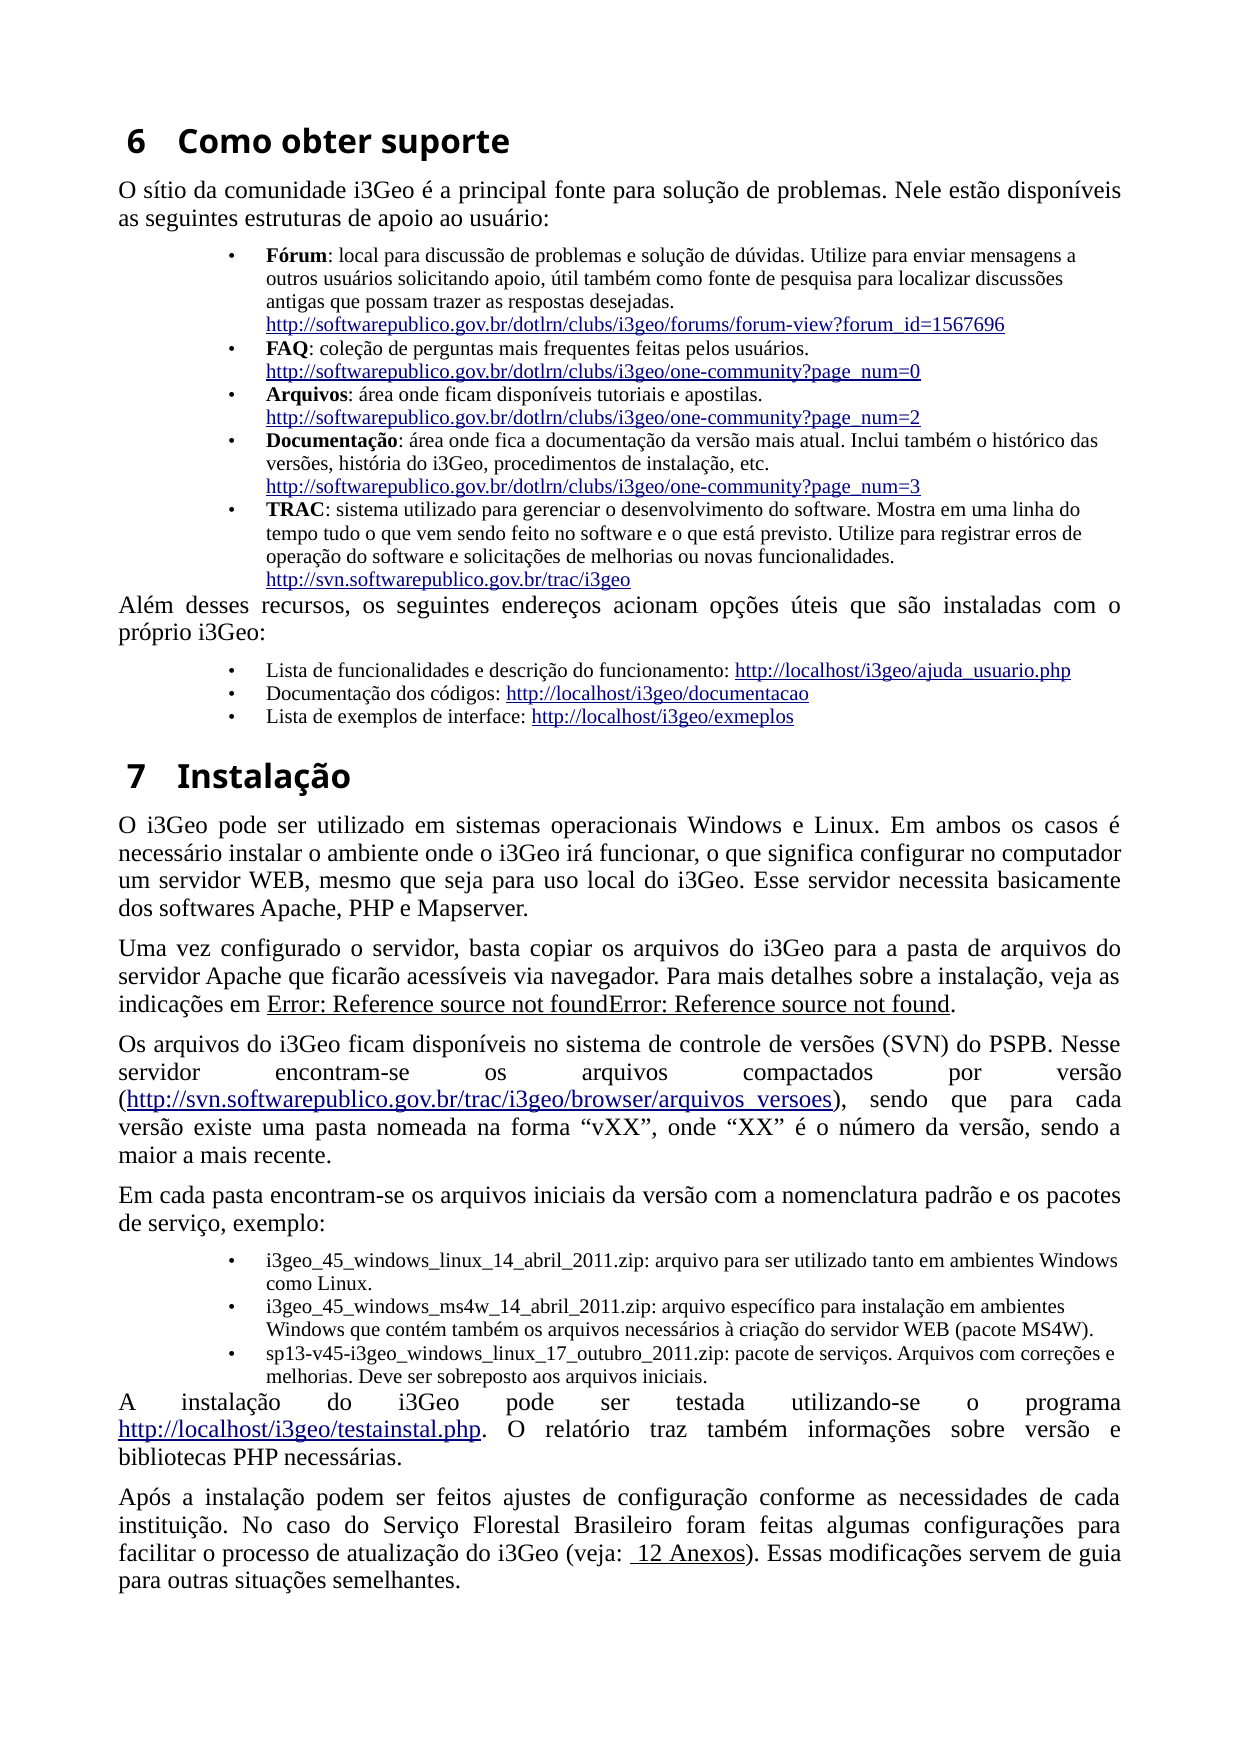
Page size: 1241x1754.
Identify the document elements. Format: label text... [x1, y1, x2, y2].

list FAQ: coleção de perguntas mais frequentes feitas pelos usuários. http://softwarepublico.gov.br/dotlrn/clubs/i3geo/one-community?page_num=0 [228, 336, 1122, 383]
text Uma vez configurado o servidor, basta copiar os arquivos do i3Geo para a pasta de arquivos do servidor Apache que ficarão acessíveis via navegador. Para mais detalhes sobre a instalação, veja as indicações em Erro: Origem da referência não encontradaErro: Origem da referência não encontrada. [118, 934, 1122, 1017]
list Fórum: local para discussão de problemas e solução de dúvidas. Utilize para enviar mensagens a outros usuários solicitando apoio, útil também como fonte de pesquisa para localizar discussões antigas que possam trazer as respostas desejadas. http://softwarepublico.gov.br/dotlrn/clubs/i3geo/forums/forum-view?forum_id=1567696 [228, 244, 1122, 336]
list Lista de funcionalidades e descrição do funcionamento: http://localhost/i3geo/ajuda_usuario.php [228, 659, 1122, 682]
text O sítio da comunidade i3Geo é a principal fonte para solução de problemas. Nele estão disponíveis as seguintes estruturas de apoio ao usuário: [118, 176, 1122, 231]
text Em cada pasta encontram-se os arquivos iniciais da versão com a nomenclatura padrão e os pacotes de serviço, exemplo: [118, 1181, 1122, 1236]
list i3geo_45_windows_linux_14_abril_2011.zip: arquivo para ser utilizado tanto em ambientes Windows como Linux. [228, 1249, 1122, 1295]
list sp13-v45-i3geo_windows_linux_17_outubro_2011.zip: pacote de serviços. Arquivos com correções e melhorias. Deve ser sobreposto aos arquivos iniciais. [228, 1341, 1122, 1388]
text O i3Geo pode ser utilizado em sistemas operacionais Windows e Linux. Em ambos os casos é necessário instalar o ambiente onde o i3Geo irá funcionar, o que significa configurar no computador um servidor WEB, mesmo que seja para uso local do i3Geo. Esse servidor necessita basicamente dos softwares Apache, PHP e Mapserver. [118, 811, 1122, 922]
list i3geo_45_windows_ms4w_14_abril_2011.zip: arquivo específico para instalação em ambientes Windows que contém também os arquivos necessários à criação do servidor WEB (pacote MS4W). [228, 1295, 1122, 1341]
subtitle Instalação [118, 753, 1122, 798]
list Documentação: área onde fica a documentação da versão mais atual. Inclui também o histórico das versões, história do i3Geo, procedimentos de instalação, etc. http://softwarepublico.gov.br/dotlrn/clubs/i3geo/one-community?page_num=3 [228, 429, 1122, 498]
text A instalação do i3Geo pode ser testada utilizando-se o programa http://localhost/i3geo/testainstal.php. O relatório traz também informações sobre versão e bibliotecas PHP necessárias. [118, 1388, 1122, 1471]
text Os arquivos do i3Geo ficam disponíveis no sistema de controle de versões (SVN) do PSPB. Nesse servidor encontram-se os arquivos compactados por versão (http://svn.softwarepublico.gov.br/trac/i3geo/browser/arquivos_versoes), sendo que para cada versão existe uma pasta nomeada na forma “vXX”, onde “XX” é o número da versão, sendo a maior a mais recente. [118, 1030, 1122, 1168]
text Após a instalação podem ser feitos ajustes de configuração conforme as necessidades de cada instituição. No caso do Serviço Florestal Brasileiro foram feitas algumas configurações para facilitar o processo de atualização do i3Geo (veja: 12Anexos). Essas modificações servem de guia para outras situações semelhantes. [118, 1483, 1122, 1594]
list Documentação dos códigos: http://localhost/i3geo/documentacao [228, 682, 1122, 705]
list TRAC: sistema utilizado para gerenciar o desenvolvimento do software. Mostra em uma linha do tempo tudo o que vem sendo feito no software e o que está previsto. Utilize para registrar erros de operação do software e solicitações de melhorias ou novas funcionalidades. http://svn.softwarepublico.gov.br/trac/i3geo [228, 498, 1122, 591]
list Lista de exemplos de interface: http://localhost/i3geo/exmeplos [228, 705, 1122, 728]
text Além desses recursos, os seguintes endereços acionam opções úteis que são instaladas com o próprio i3Geo: [118, 591, 1122, 646]
subtitle Como obter suporte [118, 118, 1122, 163]
list Arquivos: área onde ficam disponíveis tutoriais e apostilas. http://softwarepublico.gov.br/dotlrn/clubs/i3geo/one-community?page_num=2 [228, 383, 1122, 429]
